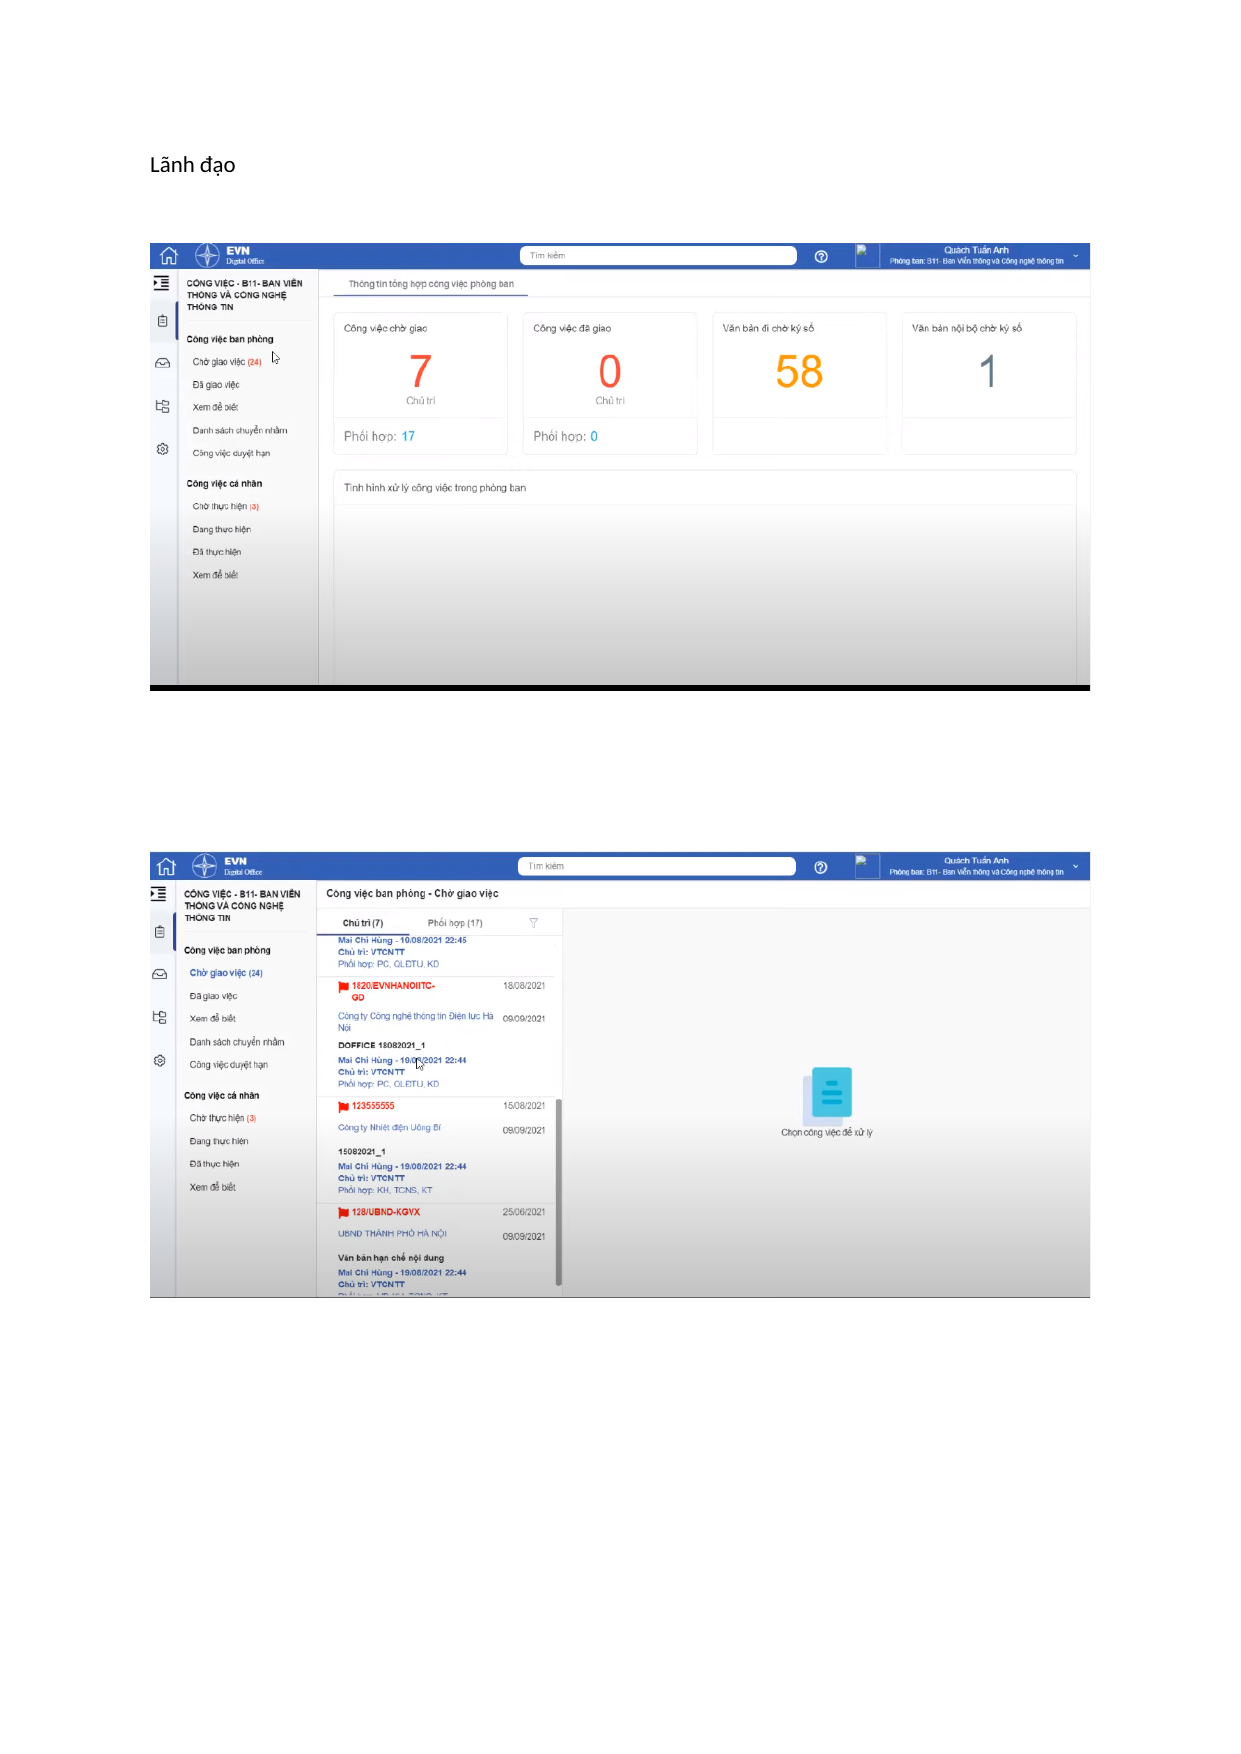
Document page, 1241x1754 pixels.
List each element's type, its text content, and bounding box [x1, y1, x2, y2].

text Lãnh đạo [150, 150, 1090, 178]
